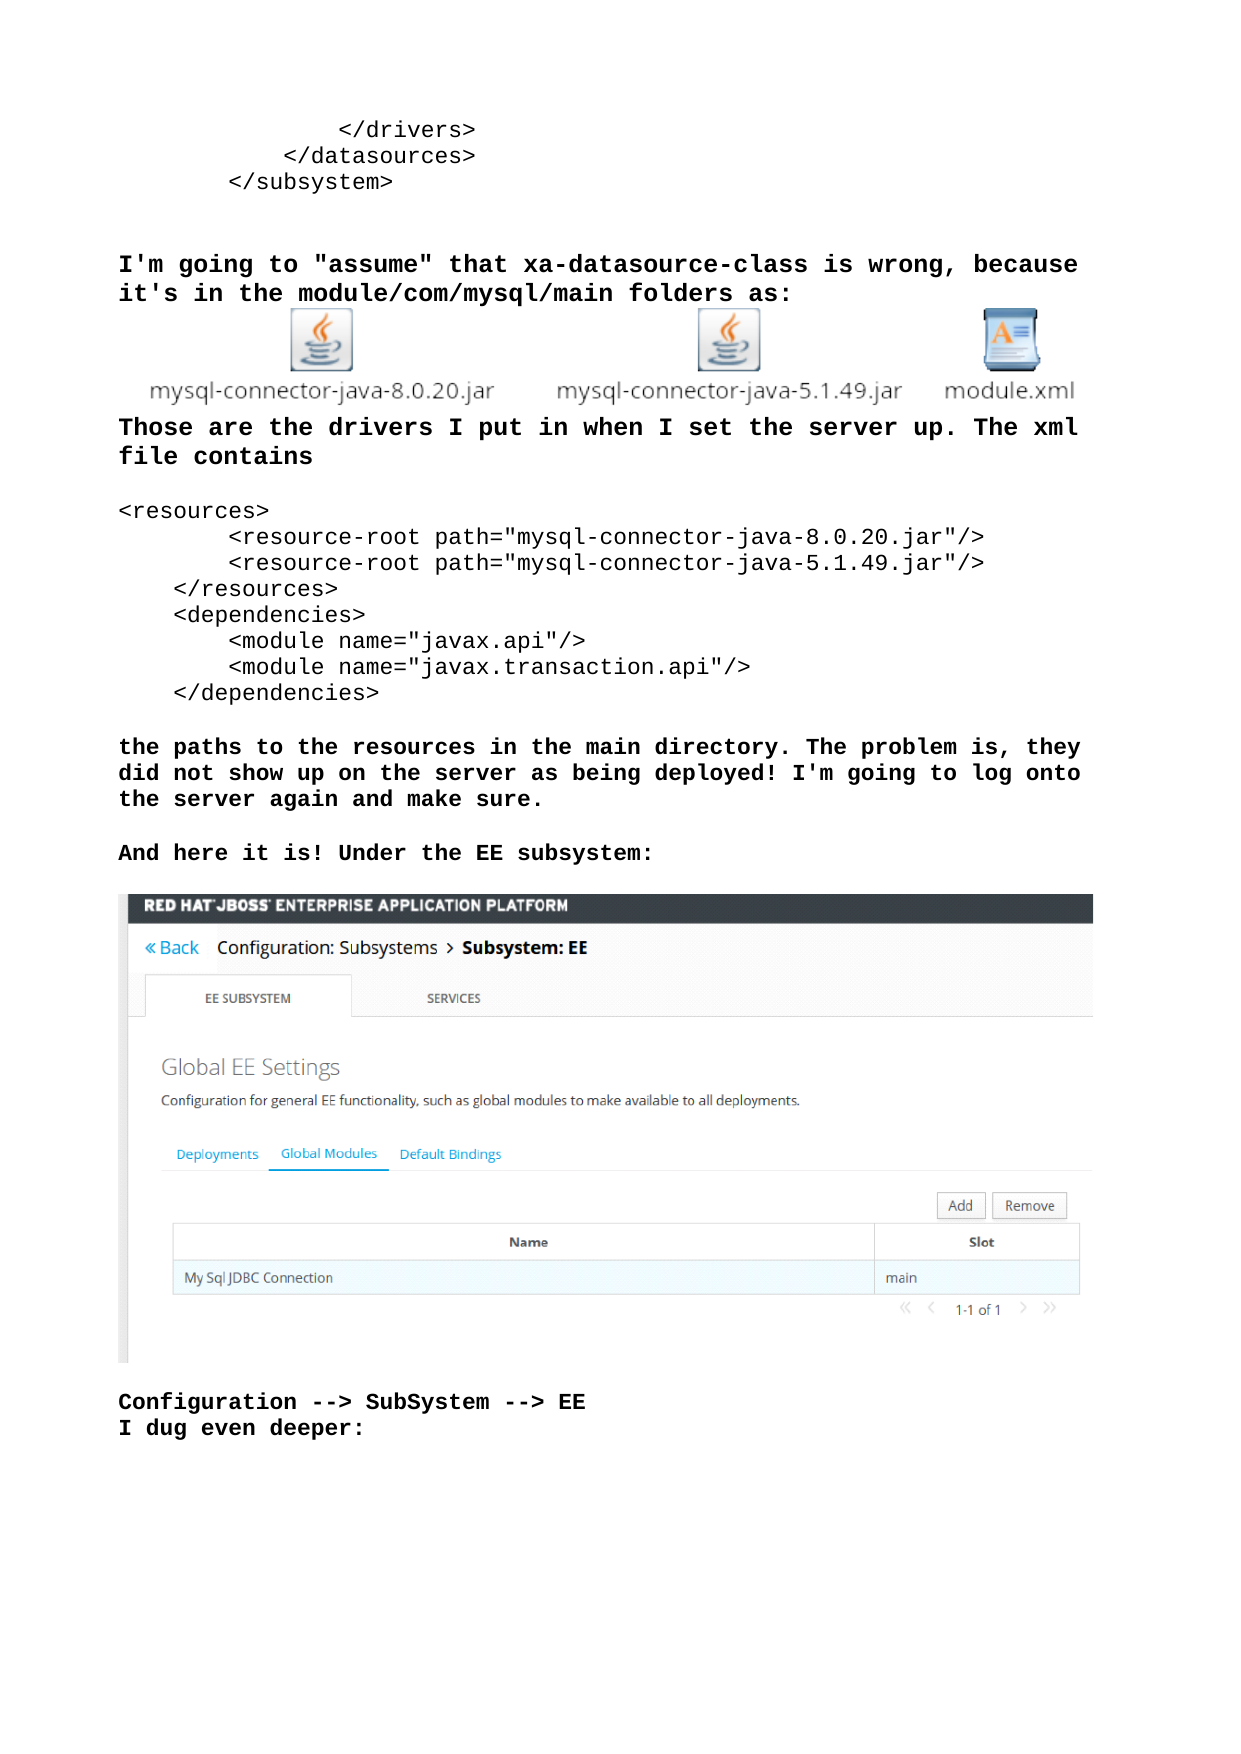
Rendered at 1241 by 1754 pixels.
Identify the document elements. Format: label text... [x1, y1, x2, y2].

text </subsystem> [118, 170, 1122, 196]
text </resources> [118, 577, 1122, 603]
text the paths to the resources in the main directory. The problem is, they did not show up on the server as being deployed! I'm going to log onto the server again and make sure. [118, 735, 1122, 813]
text </datasources> [118, 144, 1122, 170]
text <module name="javax.transaction.api"/> [118, 655, 1122, 681]
text And here it is! Under the EE subsystem: [118, 841, 1122, 867]
text I dug even deeper: [118, 1416, 1122, 1442]
text <resource-root path="mysql-connector-java-8.0.20.jar"/> [118, 526, 1122, 551]
text <module name="javax.api"/> [118, 629, 1122, 655]
text </dependencies> [118, 681, 1122, 707]
text <resource-root path="mysql-connector-java-5.1.49.jar"/> [118, 551, 1122, 577]
text Configuration --> SubSystem --> EE [118, 1390, 1122, 1416]
text I'm going to "assume" that xa-datasource-class is wrong, because it's in the module/com/mysql/main folders as: [118, 252, 1122, 309]
text </drivers> [118, 118, 1122, 144]
text <dependencies> [118, 603, 1122, 629]
text Those are the drivers I put in when I set the server up. The xml file contains [118, 415, 1122, 472]
text <resources> [118, 499, 1122, 526]
